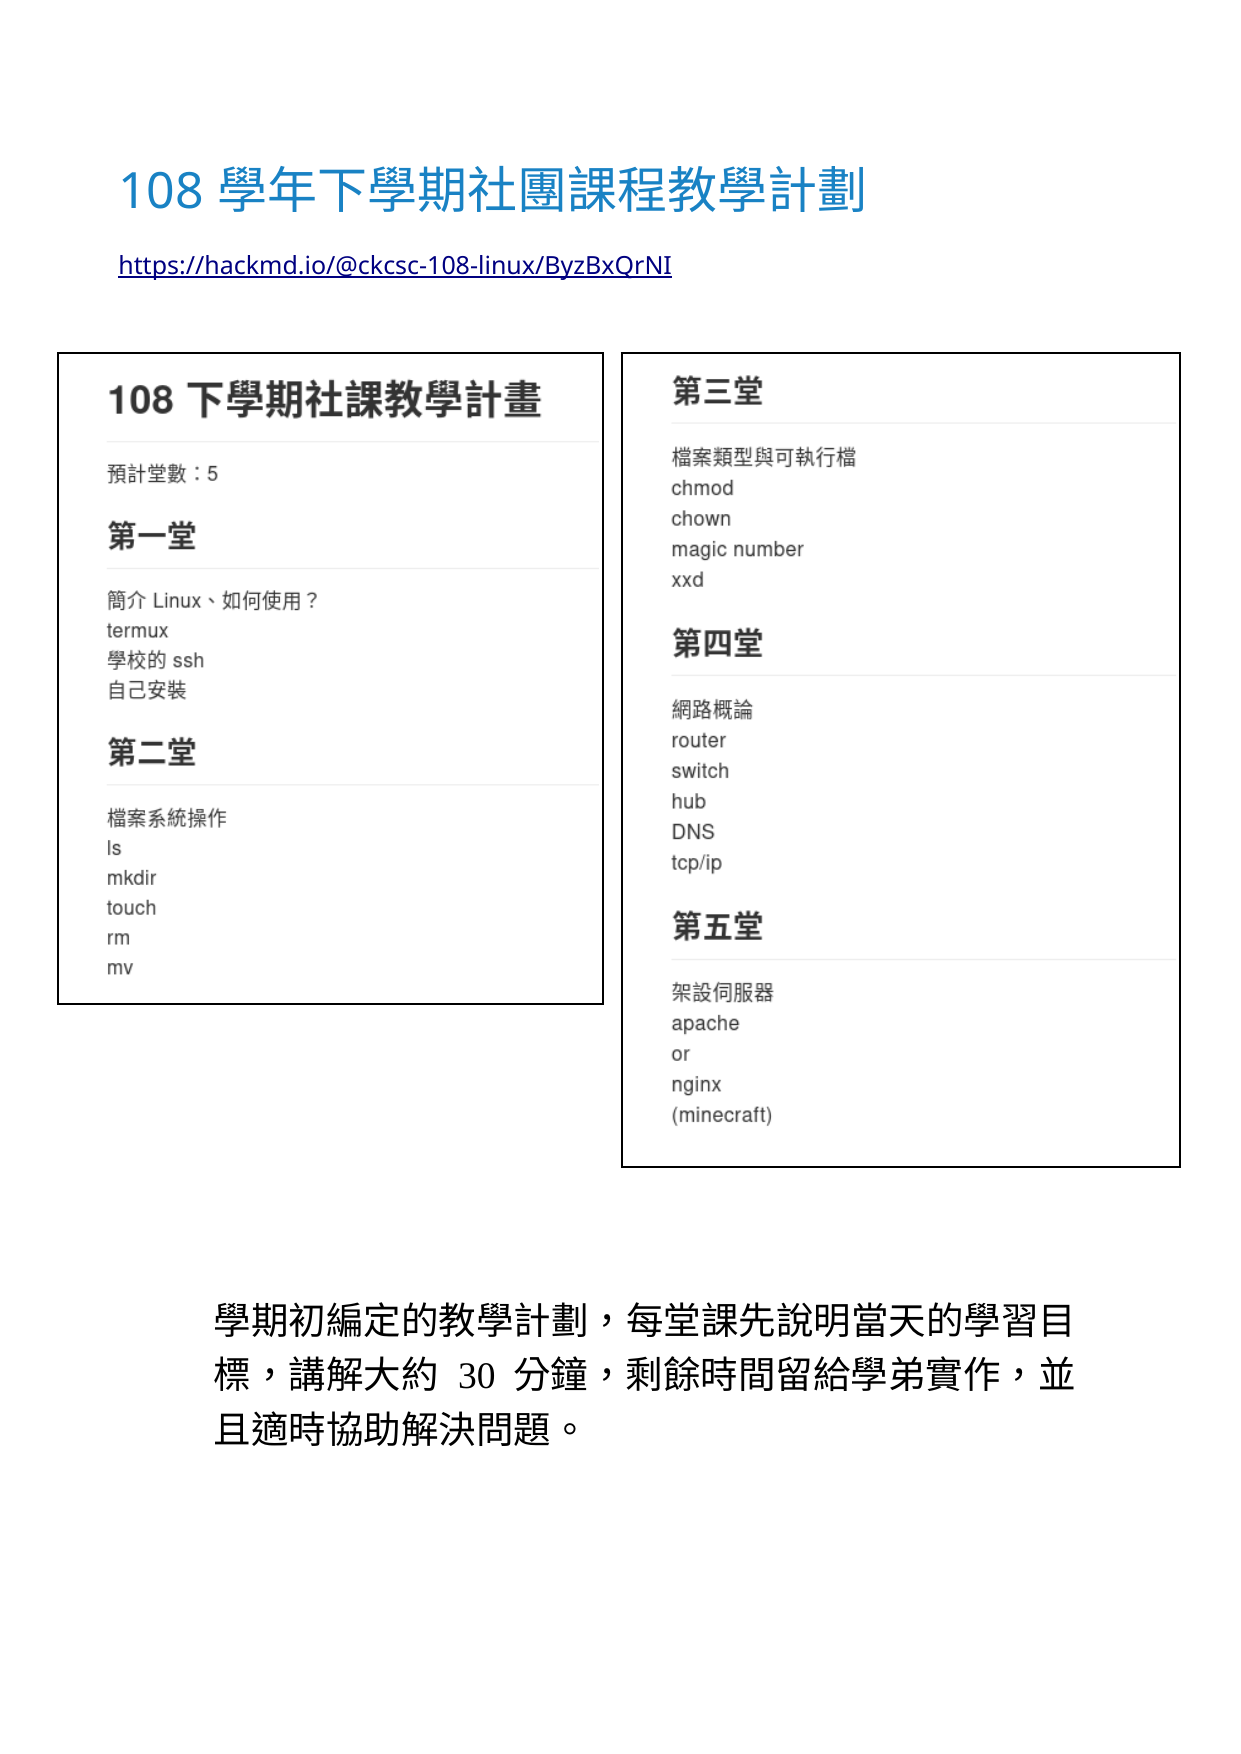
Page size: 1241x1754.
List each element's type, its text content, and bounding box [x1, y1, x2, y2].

text [59, 354, 602, 1003]
subtitle 108 學年下學期社團課程教學計劃 [118, 151, 1122, 223]
picture [625, 663, 1001, 1164]
picture [62, 357, 428, 518]
text https://hackmd.io/@ckcsc-108-linux/ByzBxQrNI [118, 247, 1122, 282]
text [623, 354, 1179, 1166]
